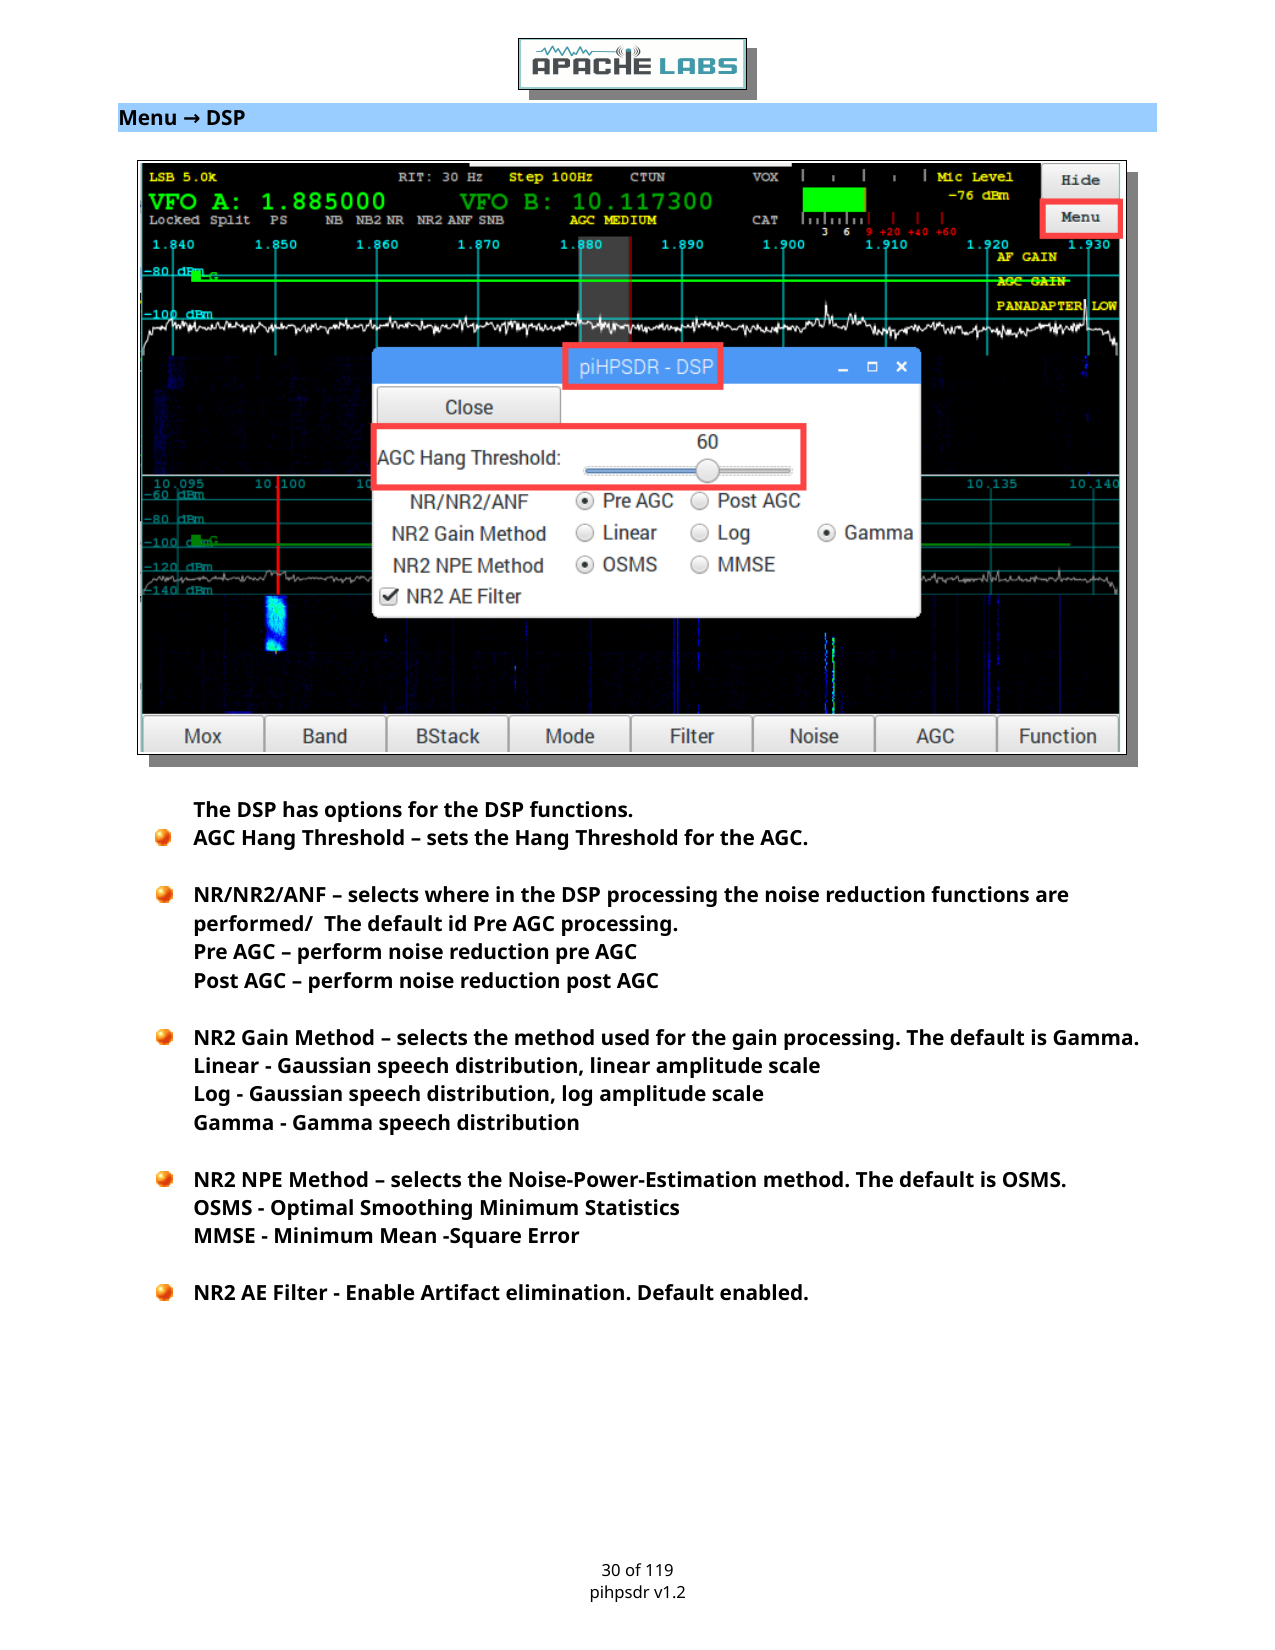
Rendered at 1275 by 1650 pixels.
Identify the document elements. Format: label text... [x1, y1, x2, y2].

picture [140, 163, 1123, 752]
list The DSP has options for the DSP functions. [156, 795, 1157, 823]
list NR2 AE Filter - Enable Artifact elimination. Default enabled. [156, 1278, 1157, 1307]
list NR2 NPE Method – selects the Noise-Power-Estimation method. The default is OSMS. [156, 1165, 1157, 1193]
subtitle Menu → DSP [118, 103, 1157, 132]
list AGC Hang Threshold – sets the Hang Threshold for the AGC. [154, 823, 1157, 852]
list MMSE - Minimum Mean -Square Error [156, 1222, 1157, 1250]
list Gamma - Gamma speech distribution [156, 1108, 1157, 1136]
picture [156, 1284, 173, 1301]
list Linear - Gaussian speech distribution, linear amplitude scale [156, 1051, 1157, 1079]
picture [156, 886, 173, 903]
list Pre AGC – perform noise reduction pre AGC [156, 937, 1157, 966]
list Post AGC – perform noise reduction post AGC [156, 966, 1157, 994]
picture [521, 40, 744, 87]
picture [156, 1171, 173, 1187]
picture [156, 1029, 173, 1045]
picture [155, 829, 171, 846]
list NR2 Gain Method – selects the method used for the gain processing. The default is Gamma. [156, 1023, 1157, 1051]
list Log - Gaussian speech distribution, log amplitude scale [156, 1079, 1157, 1108]
list NR/NR2/ANF – selects where in the DSP processing the noise reduction functions are performed/ The default id Pre AGC processing. [156, 880, 1157, 937]
list OSMS - Optimal Smoothing Minimum Statistics [156, 1193, 1157, 1222]
